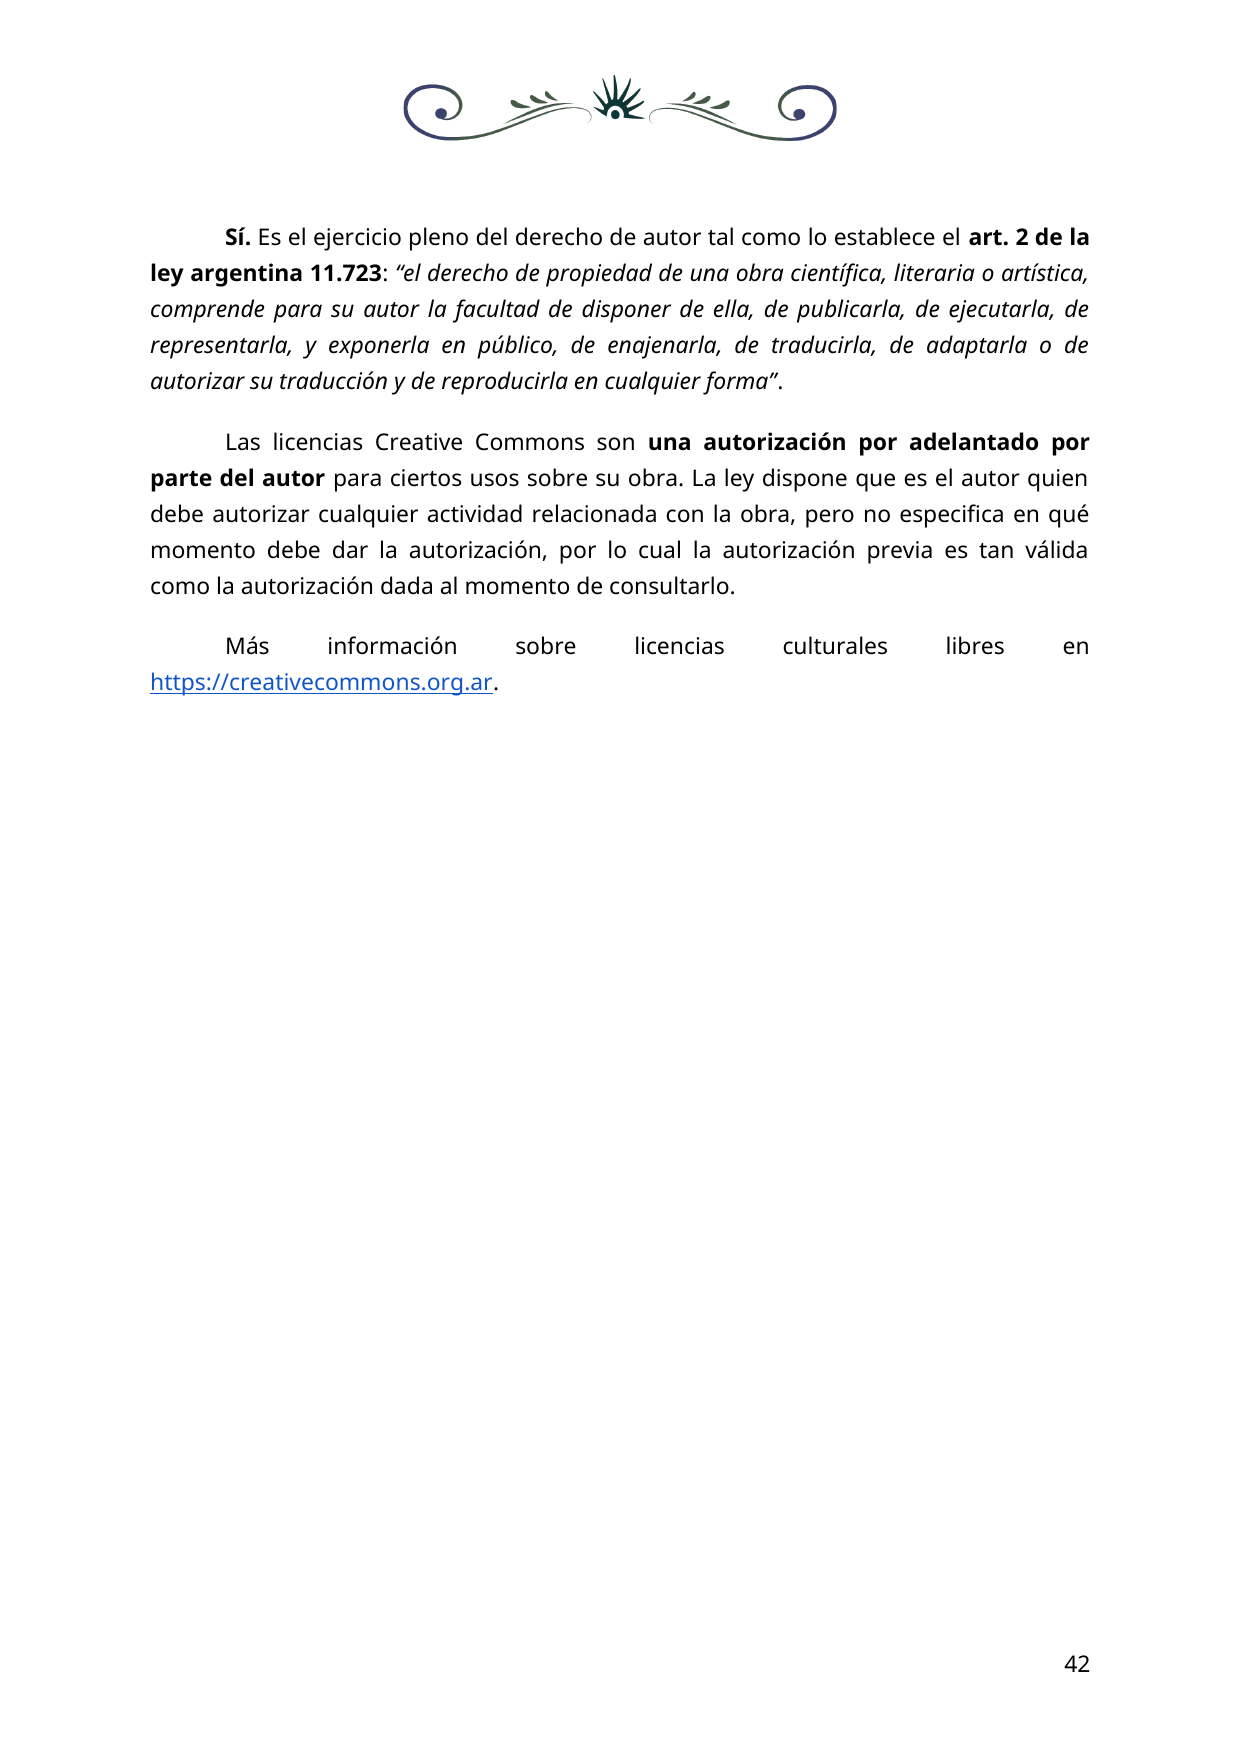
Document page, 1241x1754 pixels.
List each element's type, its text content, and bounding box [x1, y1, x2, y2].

picture [403, 75, 837, 141]
text Las licencias Creative Commons son una autorización por adelantado por parte del autor para ciertos usos sobre su obra. La ley dispone que es el autor quien debe autorizar cualquier actividad relacionada con la obra, pero no especifica en qué momento debe dar la autorización, por lo cual la autorización previa es tan válida como la autorización dada al momento de consultarlo. [150, 426, 1090, 601]
text Sí. Es el ejercicio pleno del derecho de autor tal como lo establece el art. 2 de la ley argentina 11.723: “el derecho de propiedad de una obra científica, literaria o artística, comprende para su autor la facultad de disponer de ella, de publicarla, de ejecutarla, de representarla, y exponerla en público, de enajenarla, de traducirla, de adaptarla o de autorizar su traducción y de reproducirla en cualquier forma”. [150, 221, 1090, 396]
text Más información sobre licencias culturales libres en https://creativecommons.org.ar. [150, 630, 1090, 697]
